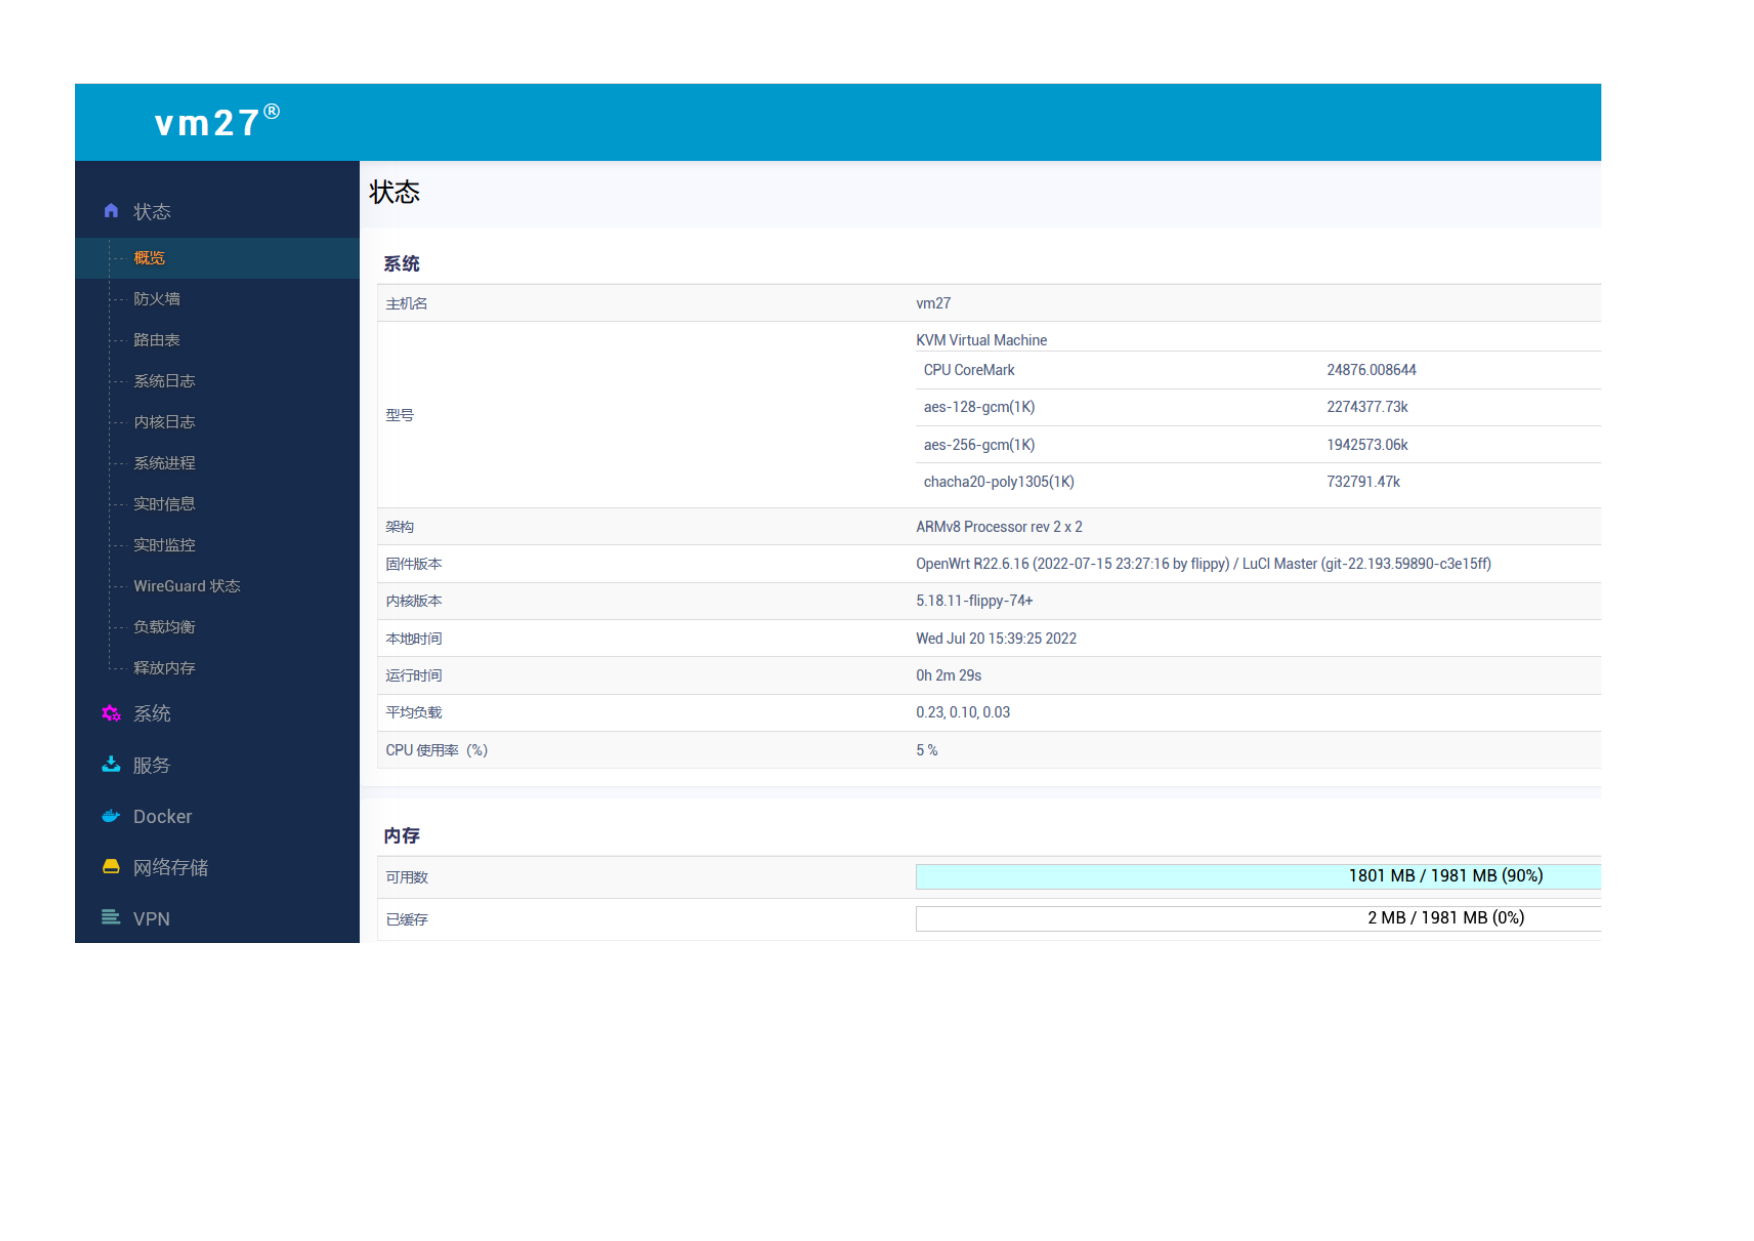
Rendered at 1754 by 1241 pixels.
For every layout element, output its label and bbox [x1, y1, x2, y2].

picture [240, 110, 258, 135]
picture [156, 116, 173, 135]
picture [265, 104, 277, 114]
picture [75, 161, 1602, 943]
picture [215, 110, 233, 135]
picture [180, 116, 208, 135]
